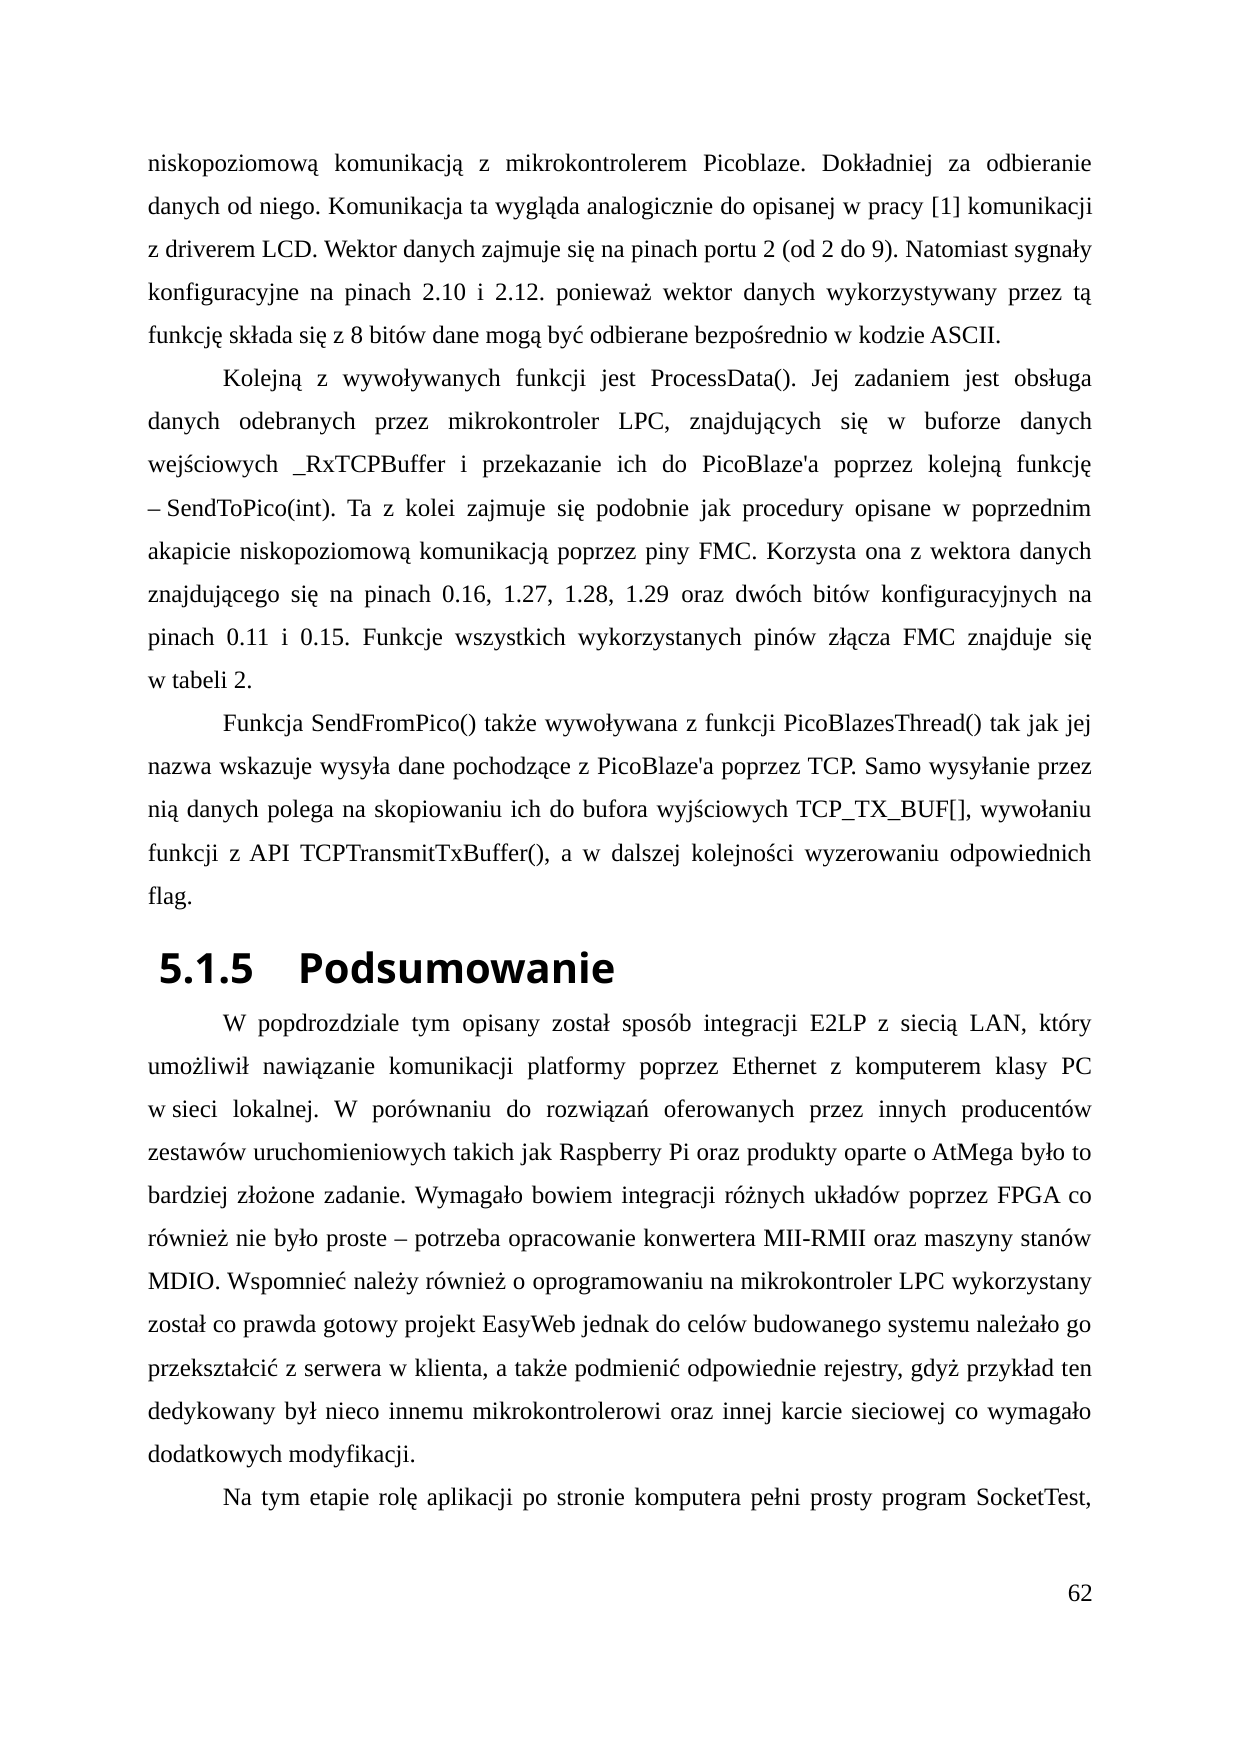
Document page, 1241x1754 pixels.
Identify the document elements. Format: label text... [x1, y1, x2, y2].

text Funkcja SendFromPico() także wywoływana z funkcji PicoBlazesThread() tak jak jej nazwa wskazuje wysyła dane pochodzące z PicoBlaze'a poprzez TCP. Samo wysyłanie przez nią danych polega na skopiowaniu ich do bufora wyjściowych TCP_TX_BUF[], wywołaniu funkcji z API TCPTransmitTxBuffer(), a w dalszej kolejności wyzerowaniu odpowiednich flag. [148, 708, 1093, 909]
text Na tym etapie rolę aplikacji po stronie komputera pełni prosty program SocketTest, [148, 1482, 1093, 1511]
text W popdrozdziale tym opisany został sposób integracji E2LP z siecią LAN, który umożliwił nawiązanie komunikacji platformy poprzez Ethernet z komputerem klasy PC w sieci lokalnej. W porównaniu do rozwiązań oferowanych przez innych producentów zestawów uruchomieniowych takich jak Raspberry Pi oraz produkty oparte o AtMega było to bardziej złożone zadanie. Wymagało bowiem integracji różnych układów poprzez FPGA co również nie było proste – potrzeba opracowanie konwertera MII-RMII oraz maszyny stanów MDIO. Wspomnieć należy również o oprogramowaniu na mikrokontroler LPC wykorzystany został co prawda gotowy projekt EasyWeb jednak do celów budowanego systemu należało go przekształcić z serwera w klienta, a także podmienić odpowiednie rejestry, gdyż przykład ten dedykowany był nieco innemu mikrokontrolerowi oraz innej karcie sieciowej co wymagało dodatkowych modyfikacji. [148, 1008, 1093, 1468]
text niskopoziomową komunikacją z mikrokontrolerem Picoblaze. Dokładniej za odbieranie danych od niego. Komunikacja ta wygląda analogicznie do opisanej w pracy [1] komunikacji z driverem LCD. Wektor danych zajmuje się na pinach portu 2 (od 2 do 9). Natomiast sygnały konfiguracyjne na pinach 2.10 i 2.12. ponieważ wektor danych wykorzystywany przez tą funkcję składa się z 8 bitów dane mogą być odbierane bezpośrednio w kodzie ASCII. [148, 148, 1093, 349]
subtitle Podsumowanie [148, 938, 1093, 995]
text Kolejną z wywoływanych funkcji jest ProcessData(). Jej zadaniem jest obsługa danych odebranych przez mikrokontroler LPC, znajdujących się w buforze danych wejściowych _RxTCPBuffer i przekazanie ich do PicoBlaze'a poprzez kolejną funkcję – SendToPico(int). Ta z kolei zajmuje się podobnie jak procedury opisane w poprzednim akapicie niskopoziomową komunikacją poprzez piny FMC. Korzysta ona z wektora danych znajdującego się na pinach 0.16, 1.27, 1.28, 1.29 oraz dwóch bitów konfiguracyjnych na pinach 0.11 i 0.15. Funkcje wszystkich wykorzystanych pinów złącza FMC znajduje się w tabeli 2. [148, 363, 1093, 694]
